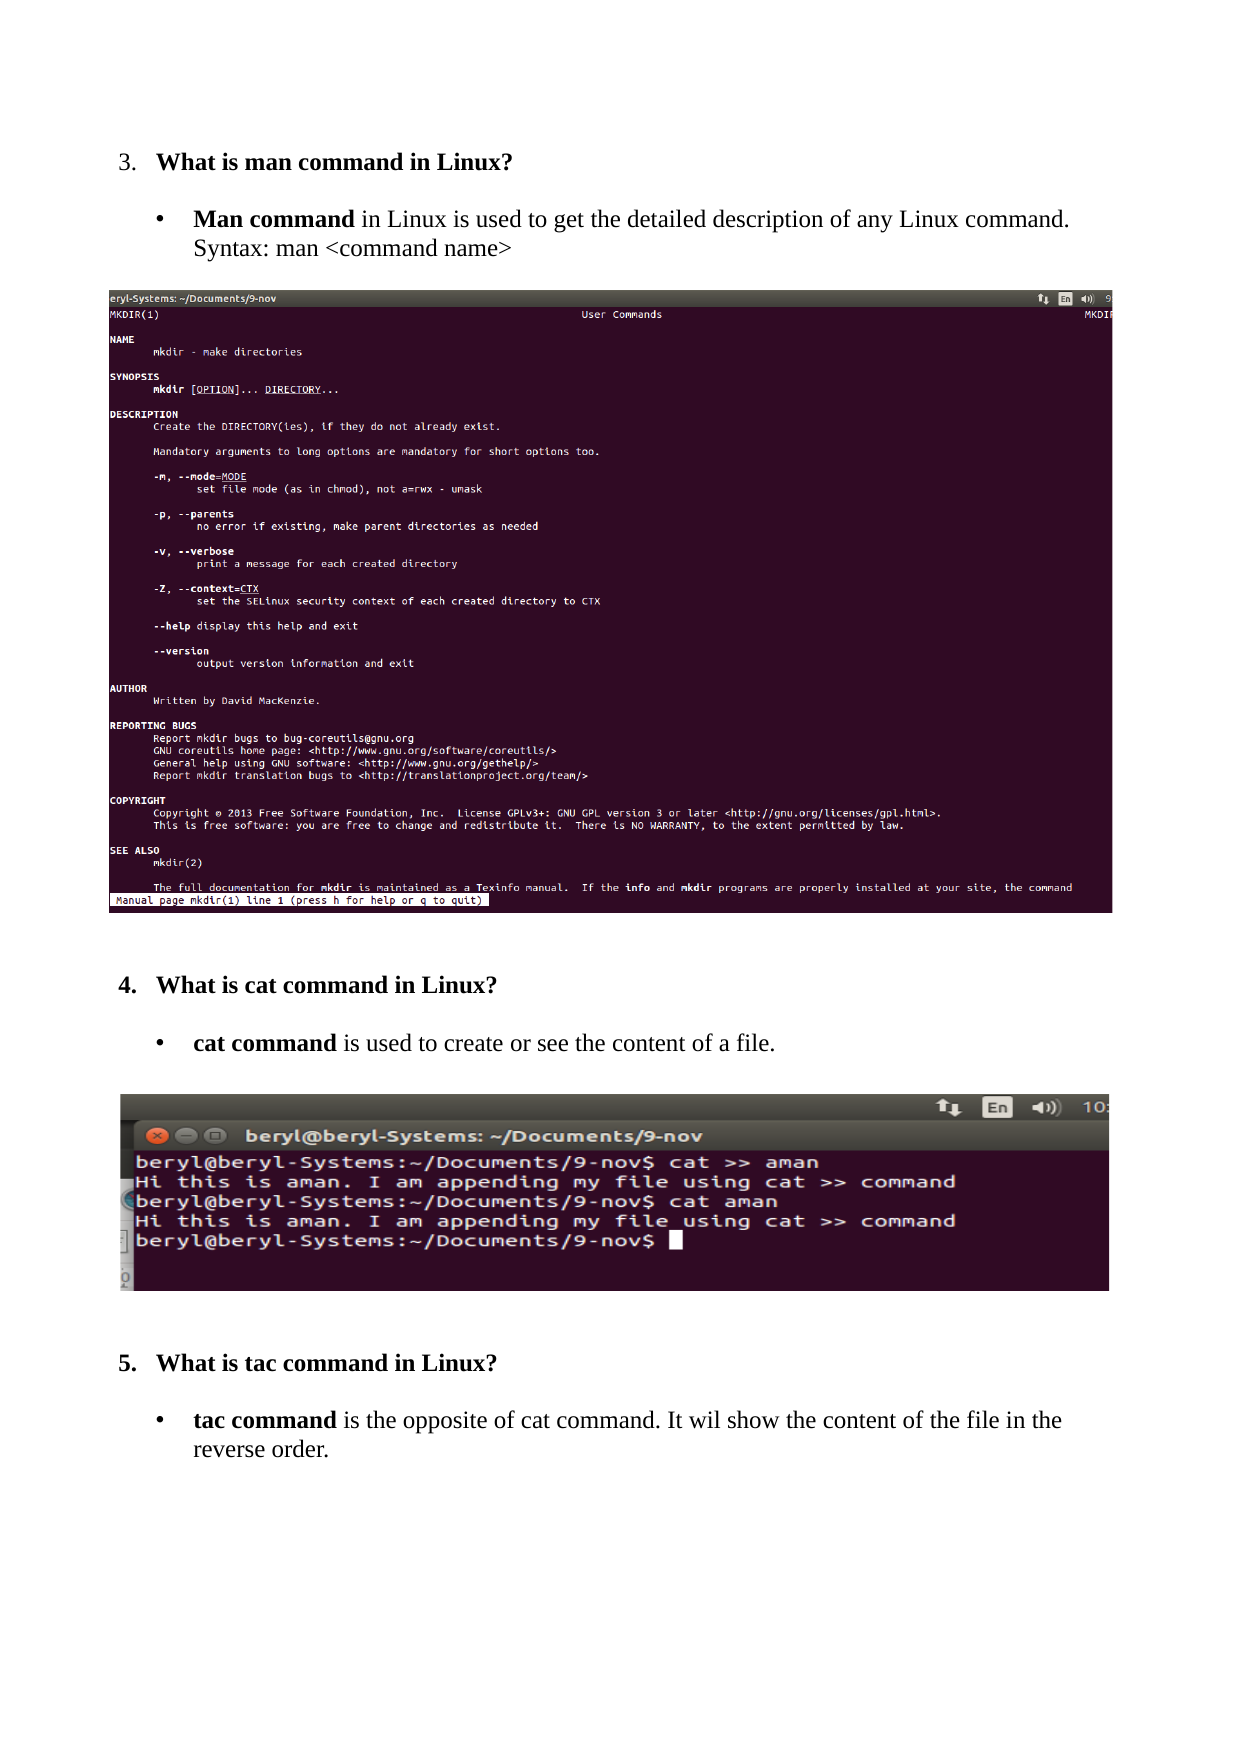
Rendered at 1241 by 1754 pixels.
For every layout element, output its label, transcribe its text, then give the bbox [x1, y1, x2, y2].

list Syntax: man <command name> [156, 233, 1122, 262]
picture [109, 290, 1113, 913]
list What is tac command in Linux? [118, 1348, 1122, 1377]
list cat command is used to create or see the content of a file. [156, 1028, 1122, 1056]
list Man command in Linux is used to get the detailed description of any Linux command. [156, 204, 1122, 233]
list What is cat command in Linux? [118, 970, 1122, 999]
list tac command is the opposite of cat command. It wil show the content of the file in the reverse order. [156, 1406, 1122, 1463]
list What is man command in Linux? [118, 147, 1122, 176]
